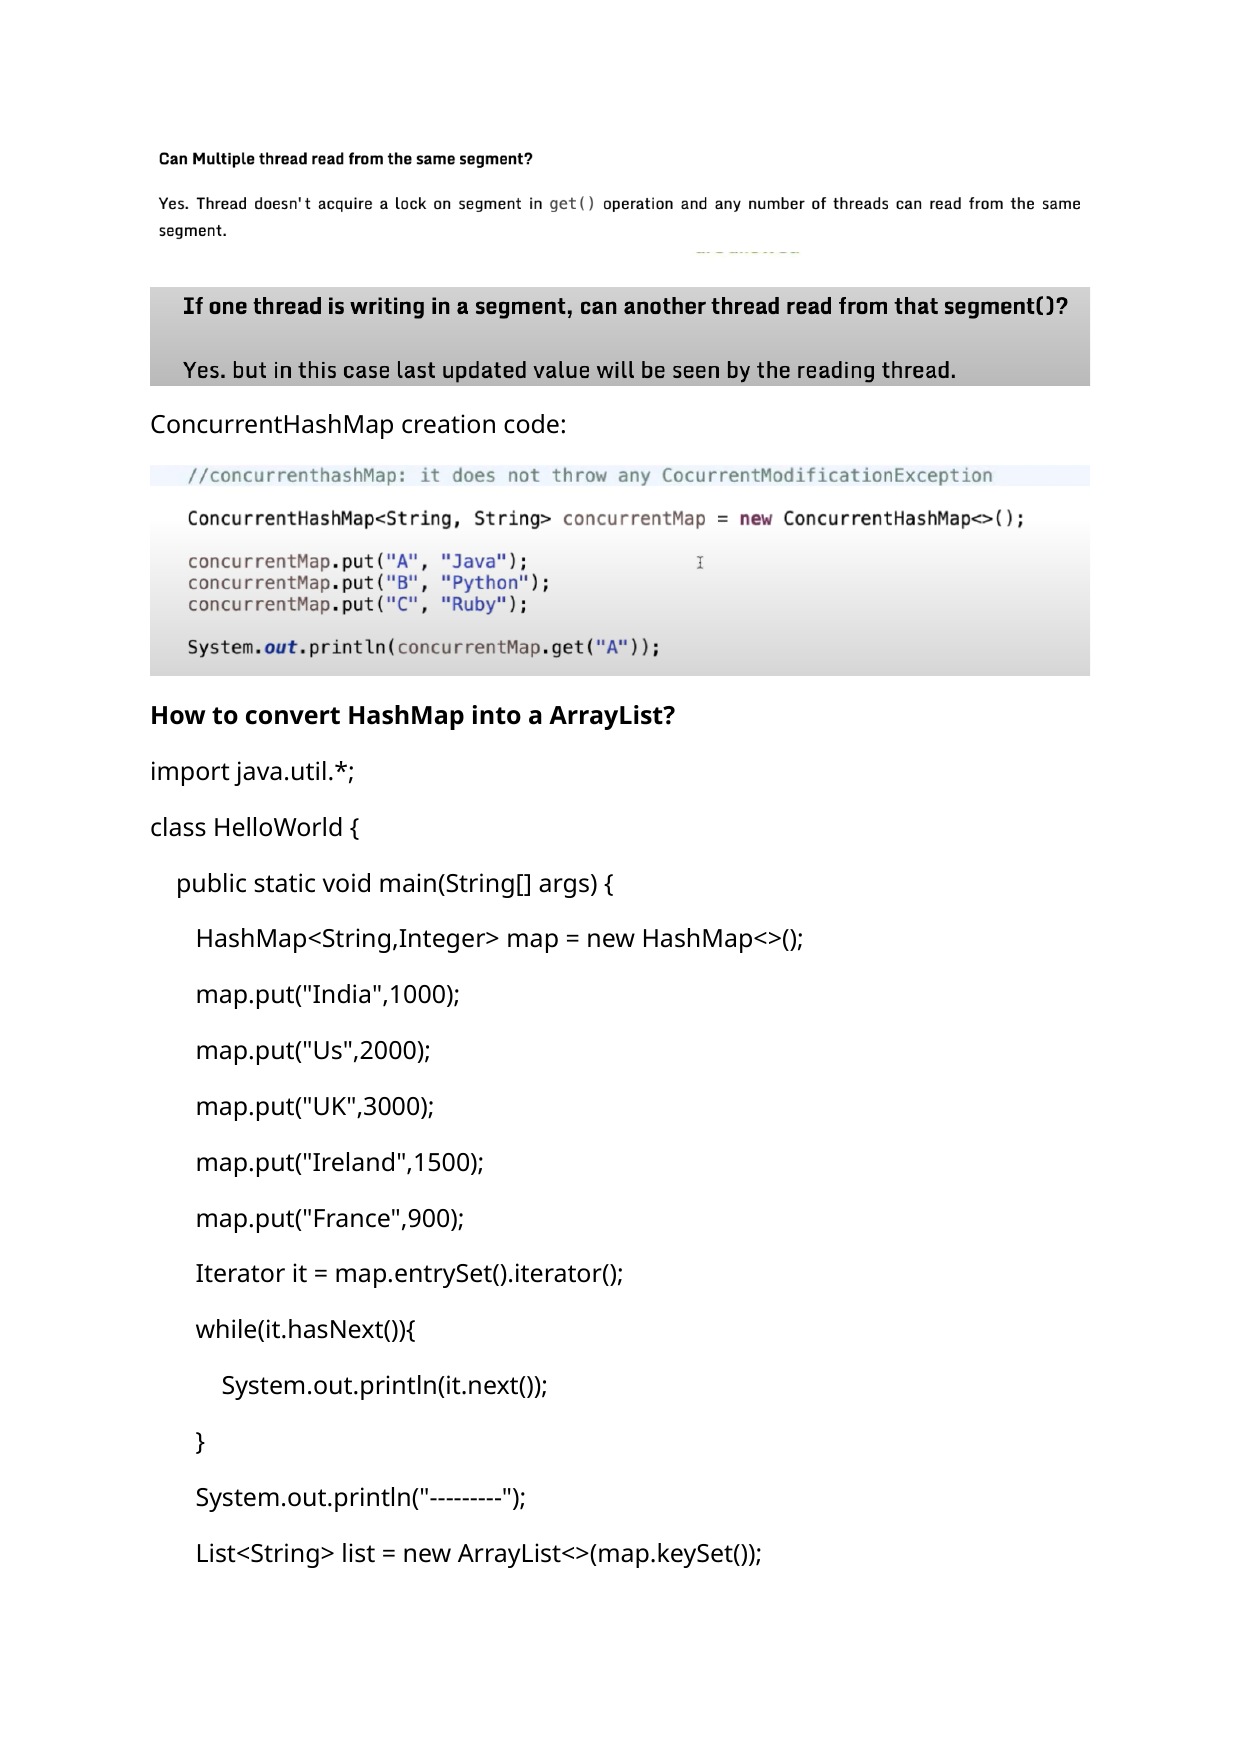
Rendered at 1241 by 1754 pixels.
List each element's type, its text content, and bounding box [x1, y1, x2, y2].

text map.put("UK",3000); [150, 1089, 1090, 1123]
text } [150, 1424, 1090, 1458]
text System.out.println(it.next()); [150, 1368, 1090, 1402]
text List<String> list = new ArrayList<>(map.keySet()); [150, 1535, 1090, 1569]
text map.put("Ireland",1500); [150, 1144, 1090, 1178]
text map.put("India",1000); [150, 977, 1090, 1011]
text while(it.hasNext()){ [150, 1312, 1090, 1346]
text class HelloWorld { [150, 809, 1090, 843]
text ConcurrentHashMap creation code: [150, 407, 1090, 441]
text HashMap<String,Integer> map = new HashMap<>(); [150, 921, 1090, 955]
text public static void main(String[] args) { [150, 865, 1090, 899]
text map.put("Us",2000); [150, 1033, 1090, 1067]
text How to convert HashMap into a ArrayList? [150, 698, 1090, 732]
text System.out.println("---------"); [150, 1479, 1090, 1513]
text map.put("France",900); [150, 1200, 1090, 1234]
text Iterator it = map.entrySet().iterator(); [150, 1256, 1090, 1290]
text import java.util.*; [150, 754, 1090, 788]
